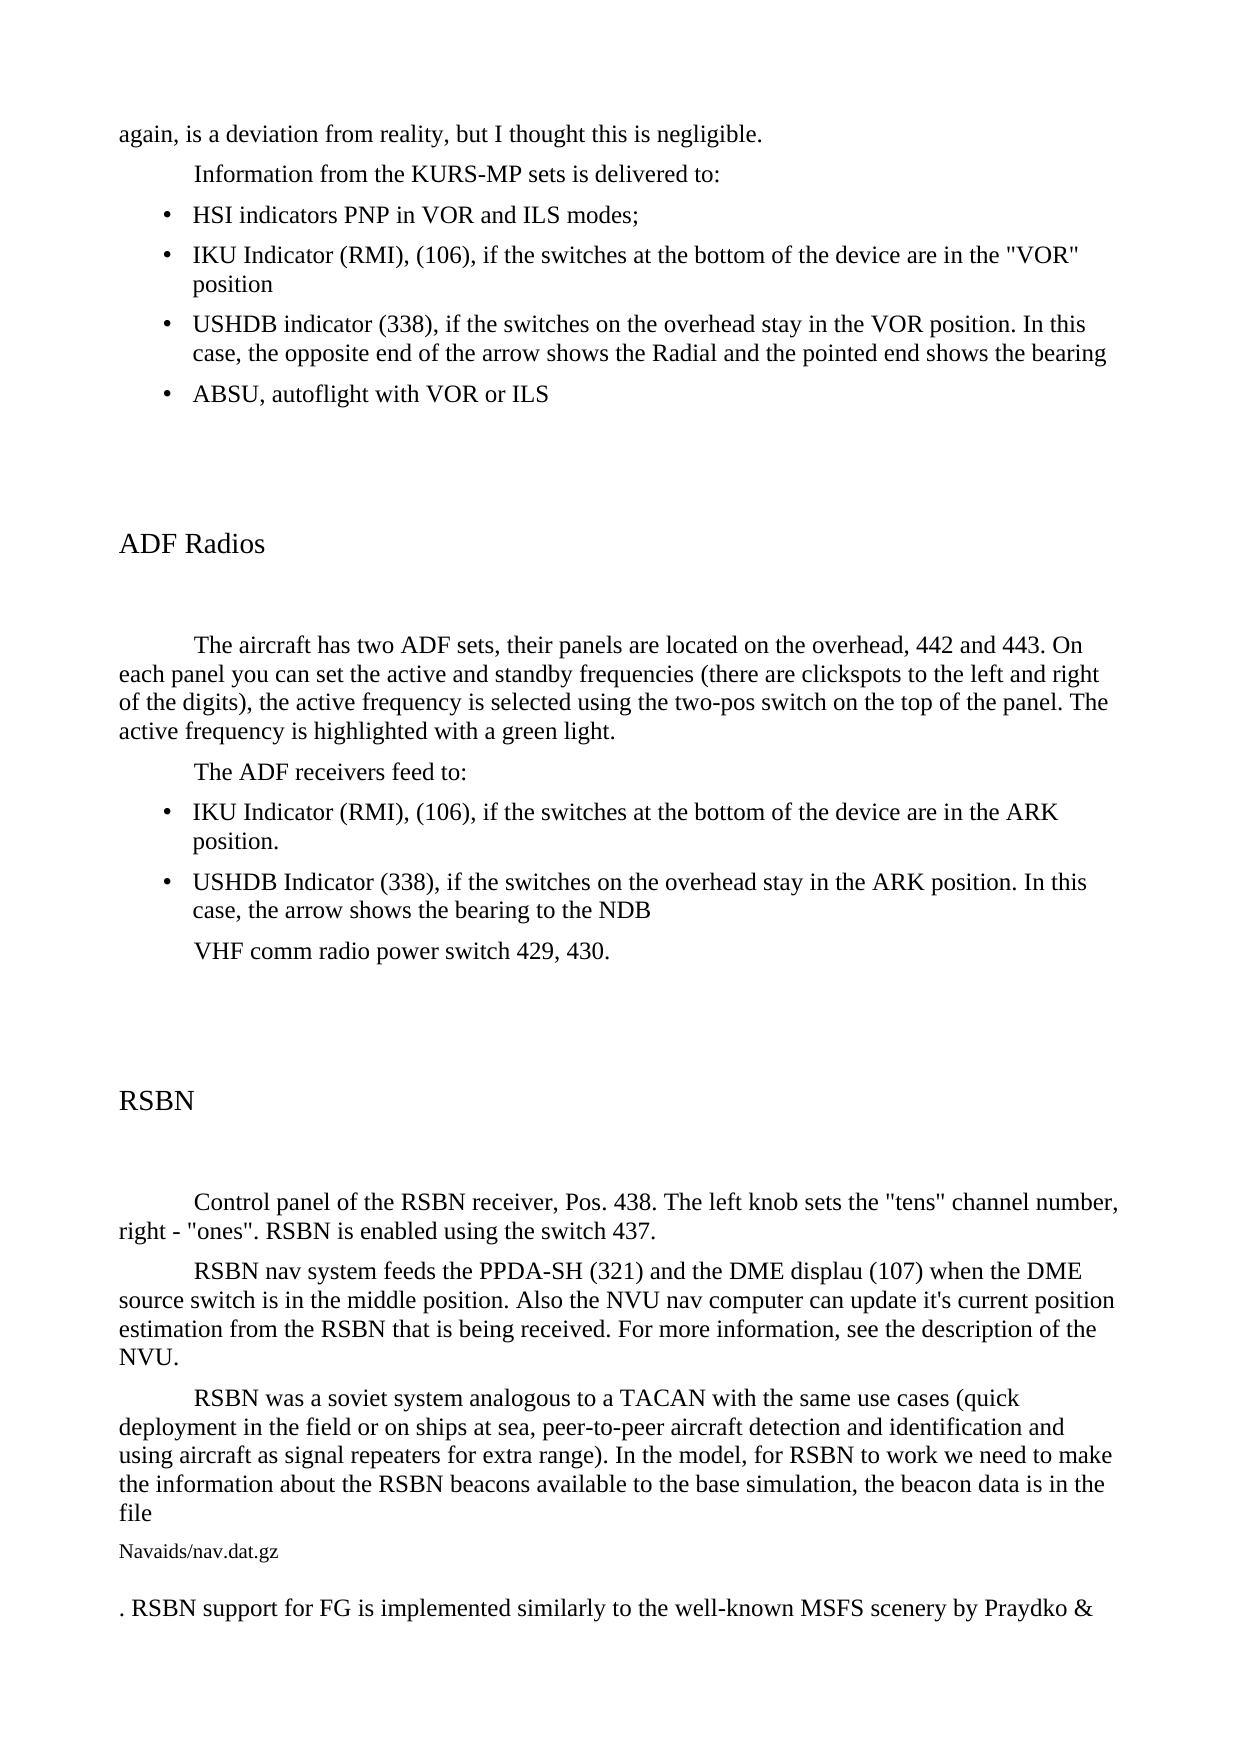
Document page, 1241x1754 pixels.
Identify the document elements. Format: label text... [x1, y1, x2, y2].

text . RSBN support for FG is implemented similarly to the well-known MSFS scenery by Praydko & [119, 1593, 1122, 1621]
list HSI indicators PNP in VOR and ILS modes; [163, 200, 1122, 228]
text Navaids/nav.dat.gz [119, 1538, 1122, 1563]
list ABSU, autoflight with VOR or ILS [163, 379, 1122, 408]
text The ADF receivers feed to: [119, 757, 1122, 786]
text RSBN [119, 1083, 1122, 1116]
list USHDB indicator (338), if the switches on the overhead stay in the VOR position. In this case, the opposite end of the arrow shows the Radial and the pointed end shows the bearing [163, 309, 1122, 367]
text The aircraft has two ADF sets, their panels are located on the overhead, 442 and 443. On each panel you can set the active and standby frequencies (there are clickspots to the left and right of the digits), the active frequency is selected using the two-pos switch on the top of the panel. The active frequency is highlighted with a green light. [119, 630, 1122, 745]
list USHDB Indicator (338), if the switches on the overhead stay in the ARK position. In this case, the arrow shows the bearing to the NDB [163, 867, 1122, 924]
text VHF comm radio power switch 429, 430. [119, 936, 1122, 964]
text RSBN nav system feeds the PPDA-SH (321) and the DME displau (107) when the DME source switch is in the middle position. Also the NVU nav computer can update it's current position estimation from the RSBN that is being received. For more information, see the description of the NVU. [119, 1256, 1122, 1371]
text ADF Radios [119, 526, 1122, 559]
text again, is a deviation from reality, but I thought this is negligible. [119, 119, 1122, 147]
text Control panel of the RSBN receiver, Pos. 438. The left knob sets the "tens" channel number, right - "ones". RSBN is enabled using the switch 437. [119, 1187, 1122, 1244]
text RSBN was a soviet system analogous to a TACAN with the same use cases (quick deployment in the field or on ships at sea, peer-to-peer aircraft detection and identification and using aircraft as signal repeaters for extra range). In the model, for RSBN to work we need to make the information about the RSBN beacons available to the base simulation, the beacon data is in the file [119, 1383, 1122, 1527]
list IKU Indicator (RMI), (106), if the switches at the bottom of the device are in the "VOR" position [163, 240, 1122, 298]
list IKU Indicator (RMI), (106), if the switches at the bottom of the device are in the ARK position. [163, 797, 1122, 855]
text Information from the KURS-MP sets is delivered to: [119, 159, 1122, 188]
